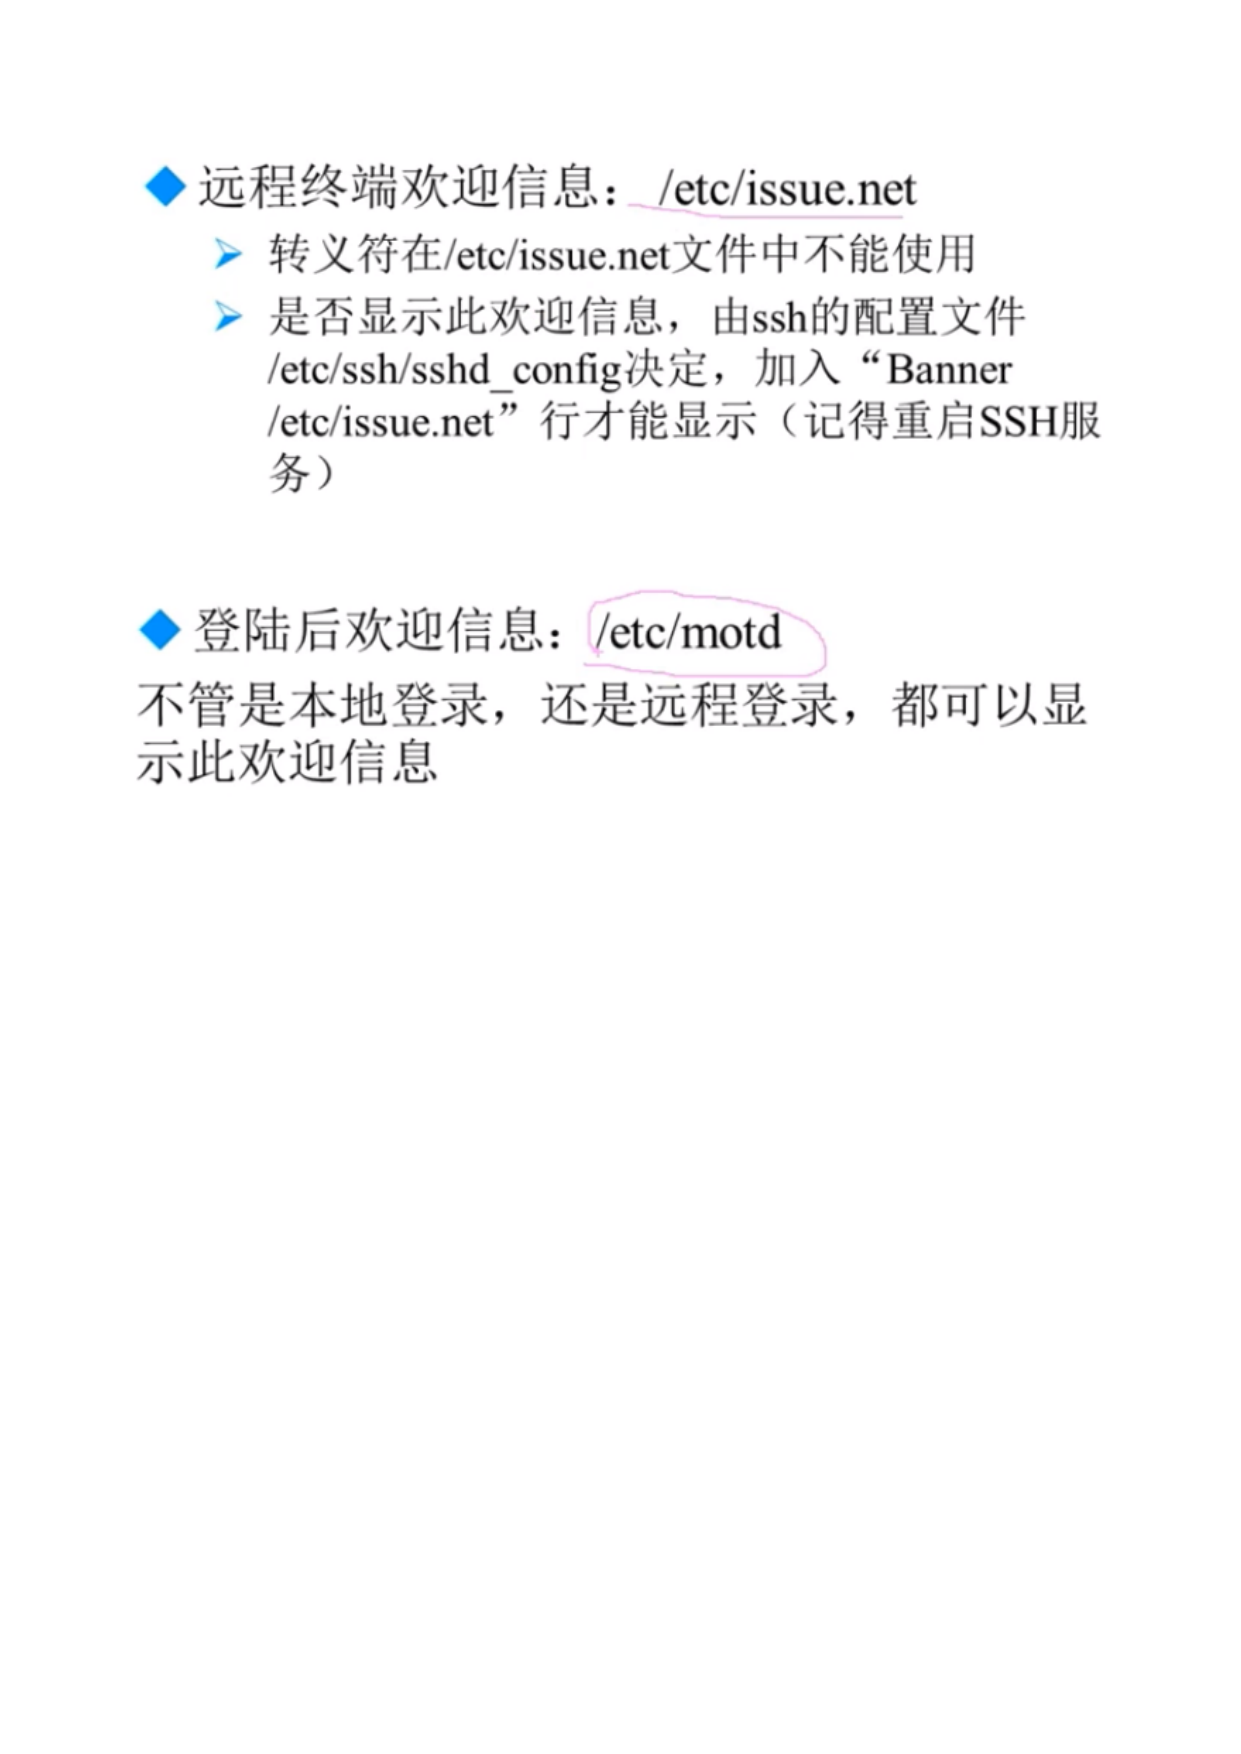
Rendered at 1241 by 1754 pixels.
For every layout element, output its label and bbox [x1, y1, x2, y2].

picture [118, 569, 1123, 825]
picture [118, 118, 1123, 522]
